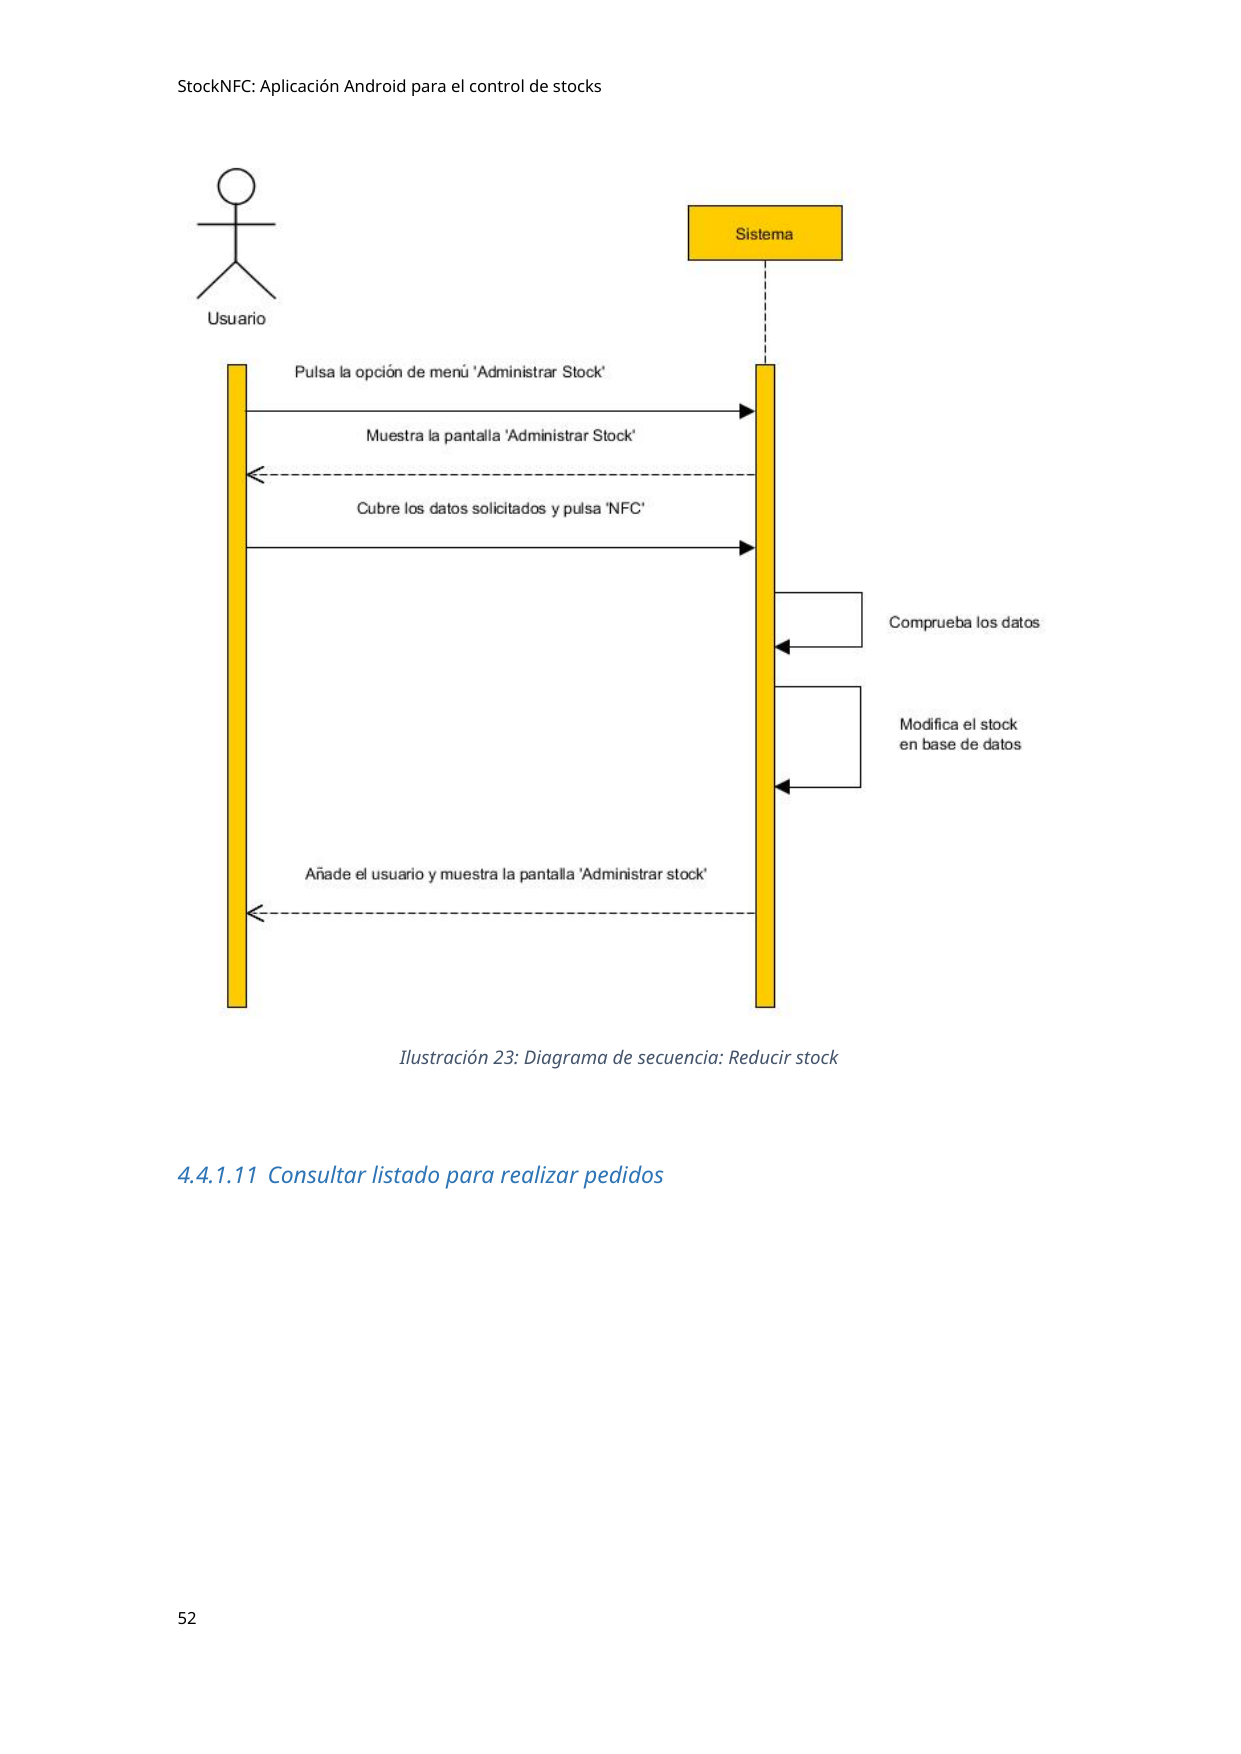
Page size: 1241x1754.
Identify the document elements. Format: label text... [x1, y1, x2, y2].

text Ilustración 23: Diagrama de secuencia: Reducir stock [177, 1044, 1063, 1069]
subtitle Consultar listado para realizar pedidos [177, 1159, 1063, 1190]
